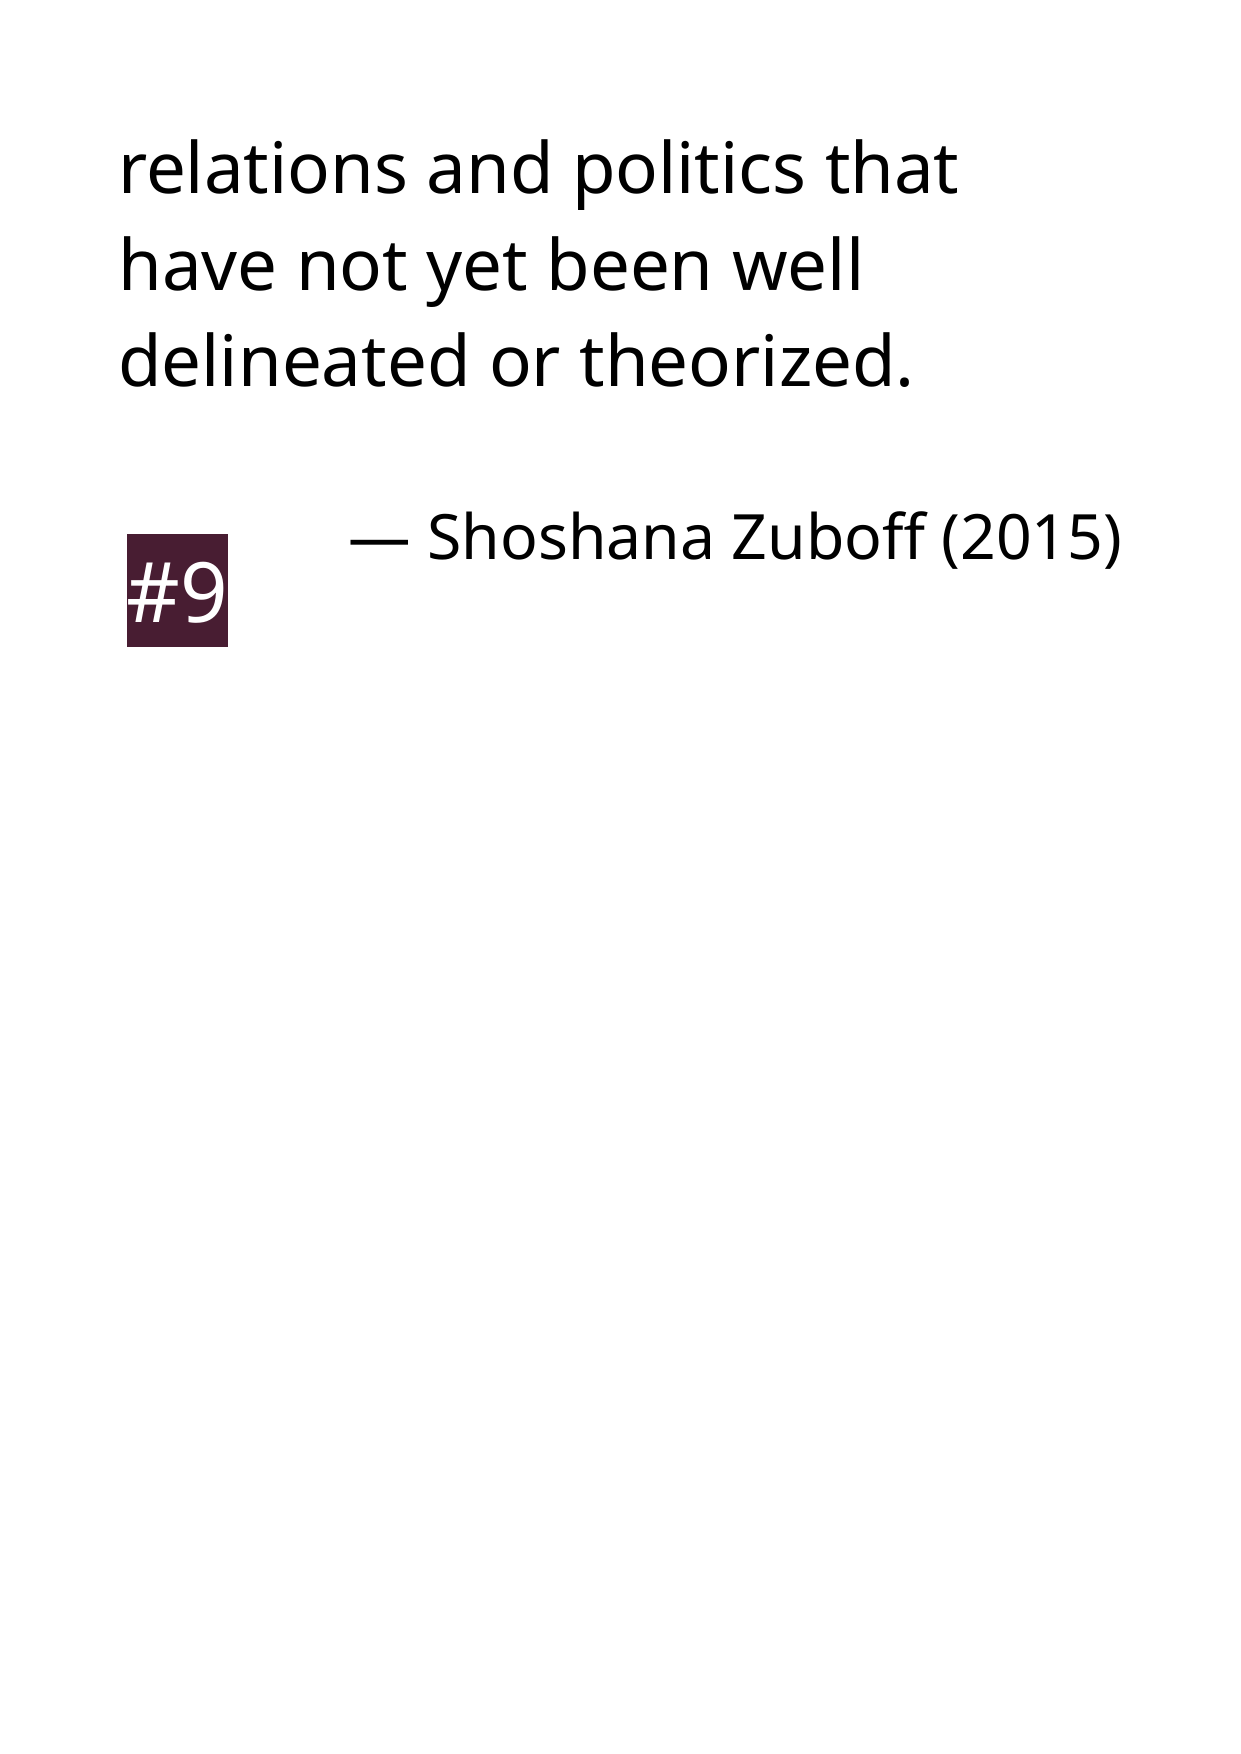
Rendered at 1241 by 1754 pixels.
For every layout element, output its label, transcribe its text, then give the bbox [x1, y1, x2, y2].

text relations and politics that have not yet been well delineated or theorized. [118, 118, 1122, 407]
text — Shoshana Zuboff (2015) [118, 493, 1122, 578]
